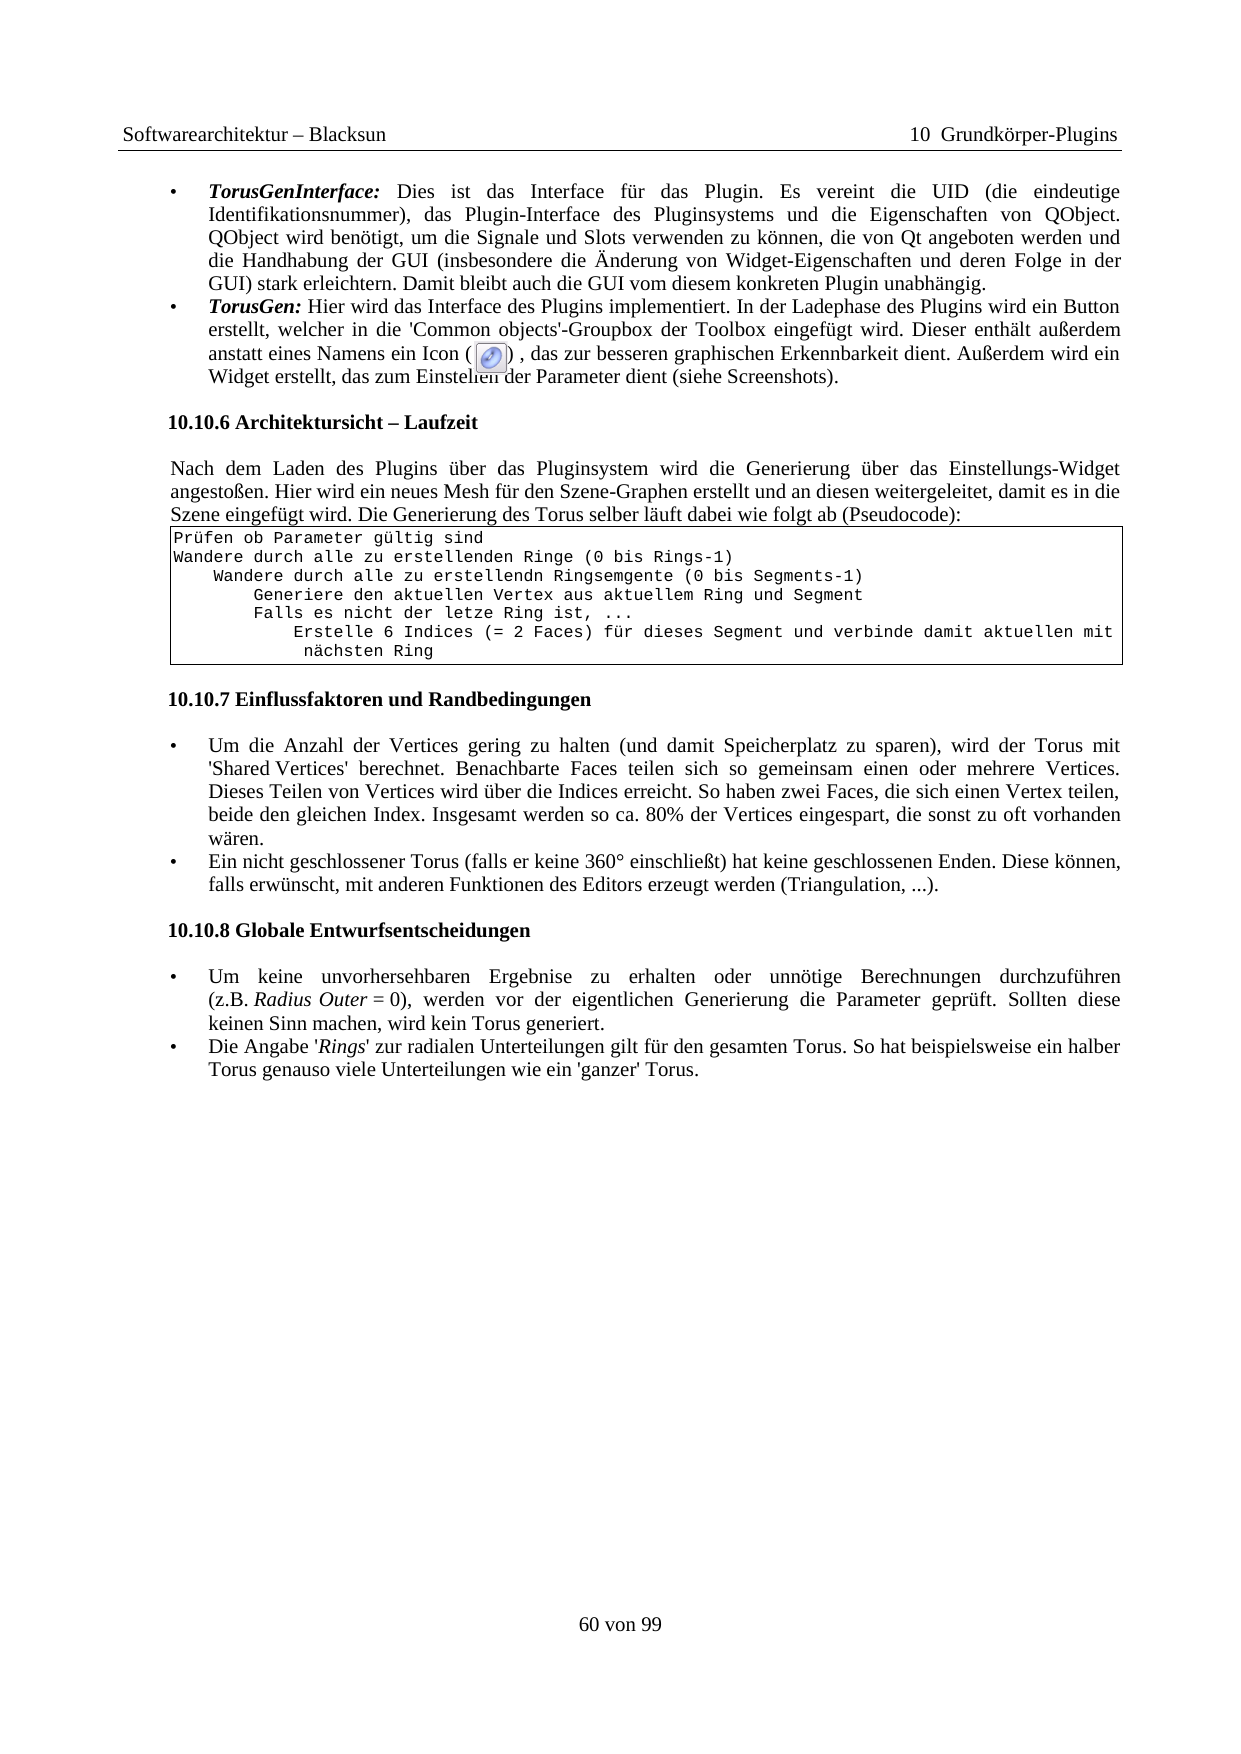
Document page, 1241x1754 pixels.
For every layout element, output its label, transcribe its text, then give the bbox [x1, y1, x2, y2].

list Um keine unvorhersehbaren Ergebnise zu erhalten oder unnötige Berechnungen durchzuführen (z.B. Radius Outer = 0), werden vor der eigentlichen Generierung die Parameter geprüft. Sollten diese keinen Sinn machen, wird kein Torus generiert. [170, 965, 1122, 1034]
text nächsten Ring [171, 639, 1122, 664]
subtitle Architektursicht – Laufzeit [162, 411, 1122, 434]
text Erstelle 6 Indices (= 2 Faces) für dieses Segment und verbinde damit aktuellen mit [171, 621, 1122, 639]
text Generiere den aktuellen Vertex aus aktuellem Ring und Segment [171, 583, 1122, 602]
subtitle Einflussfaktoren und Randbedingungen [162, 688, 1122, 711]
picture [474, 341, 508, 375]
subtitle Globale Entwurfsentscheidungen [162, 919, 1122, 942]
text Nach dem Laden des Plugins über das Pluginsystem wird die Generierung über das Einstellungs-Widget angestoßen. Hier wird ein neues Mesh für den Szene-Graphen erstellt und an diesen weitergeleitet, damit es in die Szene eingefügt wird. Die Generierung des Torus selber läuft dabei wie folgt ab (Pseudocode): [170, 457, 1122, 526]
text Wandere durch alle zu erstellendn Ringsemgente (0 bis Segments-1) [171, 564, 1122, 583]
text Falls es nicht der letze Ring ist, ... [171, 602, 1122, 621]
text Prüfen ob Parameter gültig sind [171, 527, 1122, 545]
list TorusGenInterface: Dies ist das Interface für das Plugin. Es vereint die UID (die eindeutige Identifikationsnummer), das Plugin-Interface des Pluginsystems und die Eigenschaften von QObject. QObject wird benötigt, um die Signale und Slots verwenden zu können, die von Qt angeboten werden und die Handhabung der GUI (insbesondere die Änderung von Widget-Eigenschaften und deren Folge in der GUI) stark erleichtern. Damit bleibt auch die GUI vom diesem konkreten Plugin unabhängig. [170, 179, 1122, 295]
list Die Angabe 'Rings' zur radialen Unterteilungen gilt für den gesamten Torus. So hat beispielsweise ein halber Torus genauso viele Unterteilungen wie ein 'ganzer' Torus. [170, 1034, 1122, 1081]
list TorusGen: Hier wird das Interface des Plugins implementiert. In der Ladephase des Plugins wird ein Button erstellt, welcher in die 'Common objects'-Groupbox der Toolbox eingefügt wird. Dieser enthält außerdem anstatt eines Namens ein Icon ( ) , das zur besseren graphischen Erkennbarkeit dient. Außerdem wird ein Widget erstellt, das zum Einstellen der Parameter dient (siehe Screenshots). [170, 295, 1122, 388]
text Wandere durch alle zu erstellenden Ringe (0 bis Rings-1) [171, 545, 1122, 564]
list Ein nicht geschlossener Torus (falls er keine 360° einschließt) hat keine geschlossenen Enden. Diese können, falls erwünscht, mit anderen Funktionen des Editors erzeugt werden (Triangulation, ...). [170, 849, 1122, 896]
list Um die Anzahl der Vertices gering zu halten (und damit Speicherplatz zu sparen), wird der Torus mit 'Shared Vertices' berechnet. Benachbarte Faces teilen sich so gemeinsam einen oder mehrere Vertices. Dieses Teilen von Vertices wird über die Indices erreicht. So haben zwei Faces, die sich einen Vertex teilen, beide den gleichen Index. Insgesamt werden so ca. 80% der Vertices eingespart, die sonst zu oft vorhanden wären. [170, 734, 1122, 849]
